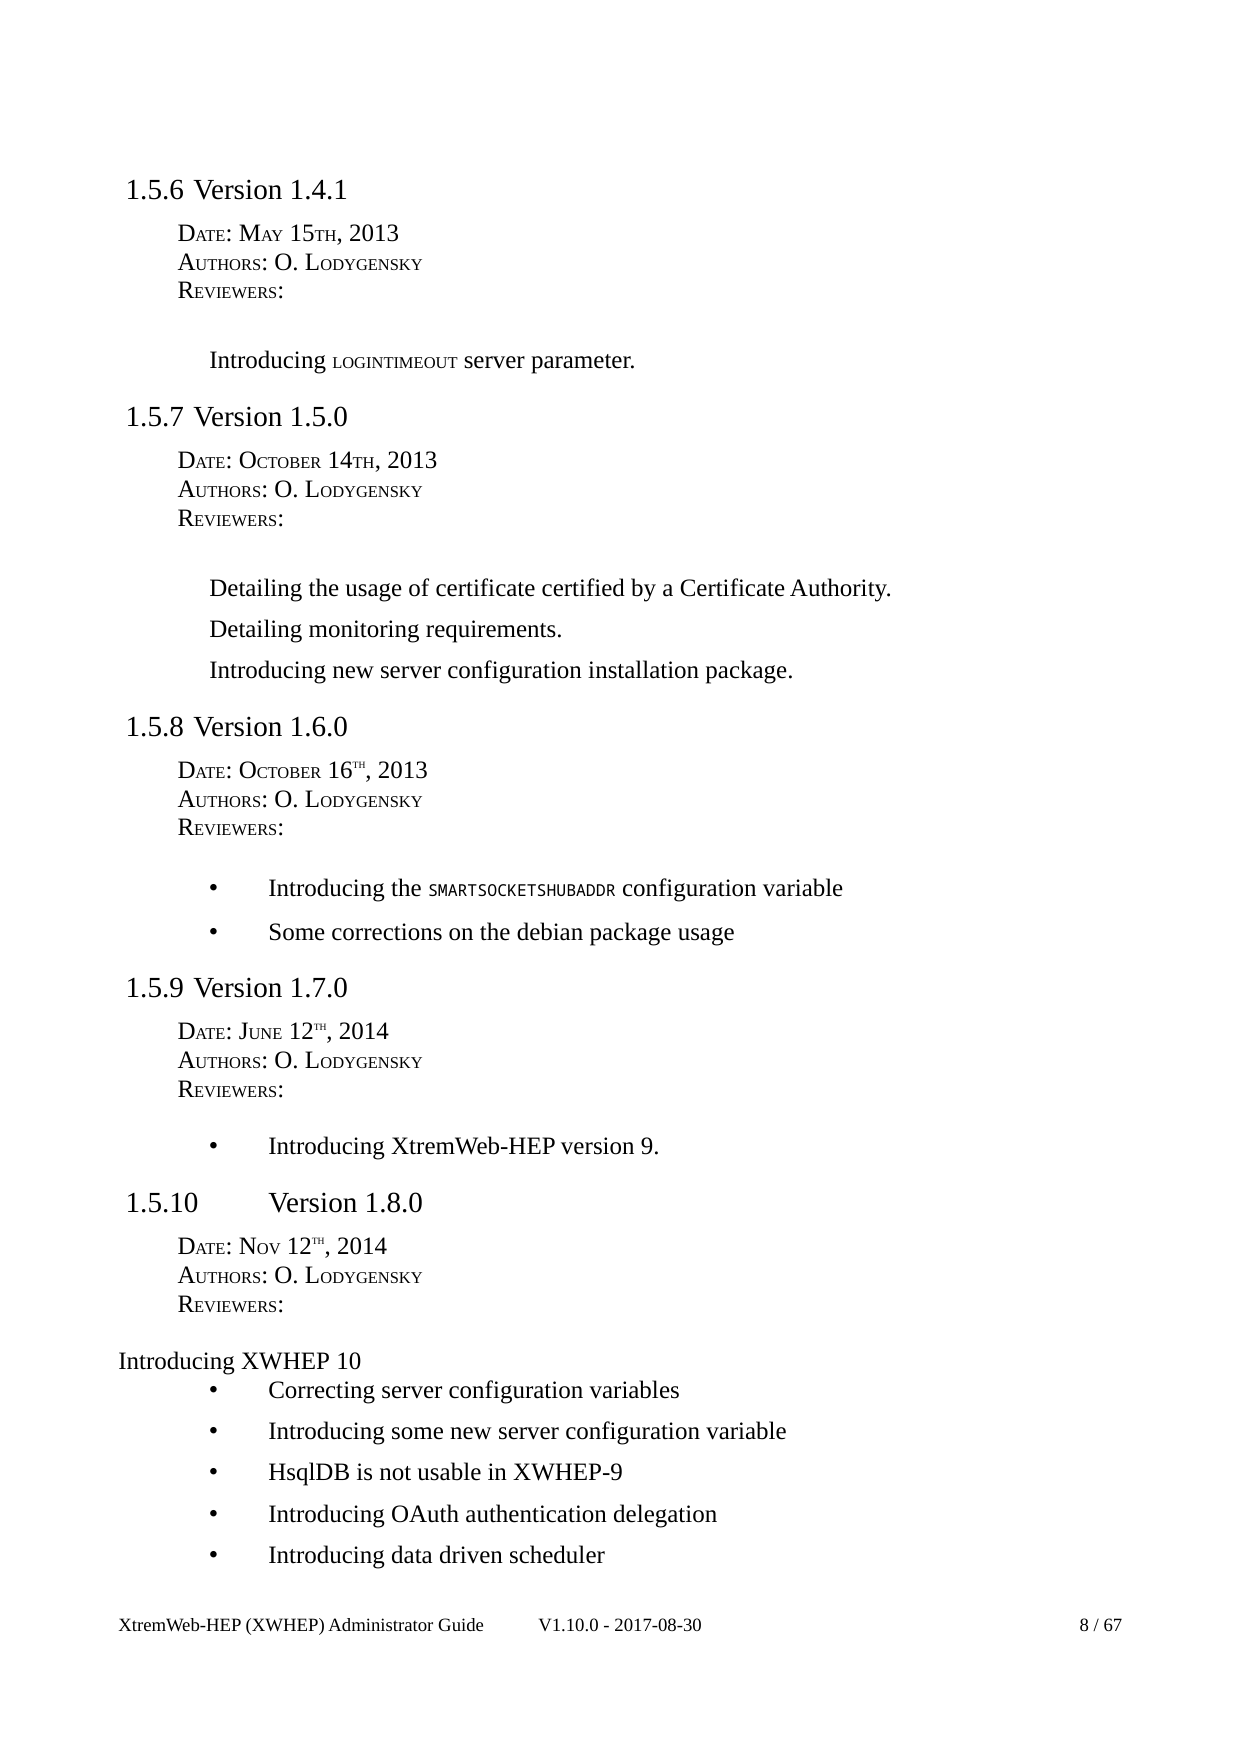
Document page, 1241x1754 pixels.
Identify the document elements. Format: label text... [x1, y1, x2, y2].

text Reviewers: [177, 503, 1122, 531]
subtitle Version 1.6.0 [118, 709, 1122, 742]
list Correcting server configuration variables [209, 1375, 1035, 1404]
text Introducing logintimeout server parameter. [209, 345, 1035, 374]
text Authors: O. Lodygensky [177, 1260, 1122, 1289]
text Date: October 14th, 2013 [177, 445, 1122, 474]
text Authors: O. Lodygensky [177, 1045, 1122, 1074]
text Authors: O. Lodygensky [177, 247, 1122, 275]
list Some corrections on the debian package usage [209, 917, 1035, 945]
text Date: Nov 12th, 2014 [177, 1231, 1122, 1260]
text Reviewers: [177, 1289, 1122, 1317]
text Reviewers: [177, 275, 1122, 304]
text Reviewers: [177, 1074, 1122, 1103]
text Detailing monitoring requirements. [209, 614, 1035, 643]
text Introducing XWHEP 10 [118, 1346, 1122, 1375]
subtitle Version 1.4.1 [118, 172, 1122, 205]
text Date: May 15th, 2013 [177, 218, 1122, 247]
text Introducing new server configuration installation package. [209, 655, 1035, 684]
list Introducing the smartsocketshubaddr configuration variable [209, 870, 1035, 904]
list Introducing data driven scheduler [209, 1540, 1035, 1569]
text Date: June 12th, 2014 [177, 1016, 1122, 1045]
text Reviewers: [177, 812, 1122, 841]
text Authors: O. Lodygensky [177, 474, 1122, 503]
list Introducing some new server configuration variable [209, 1416, 1035, 1445]
text Detailing the usage of certificate certified by a Certificate Authority. [209, 573, 1035, 601]
subtitle Version 1.5.0 [118, 399, 1122, 433]
list Introducing XtremWeb-HEP version 9. [209, 1131, 1035, 1160]
list Introducing OAuth authentication delegation [209, 1499, 1035, 1527]
subtitle Version 1.7.0 [118, 970, 1122, 1004]
subtitle Version 1.8.0 [118, 1185, 1122, 1219]
list HsqlDB is not usable in XWHEP-9 [209, 1457, 1035, 1486]
text Date: October 16th, 2013 [177, 755, 1122, 784]
text Authors: O. Lodygensky [177, 784, 1122, 812]
